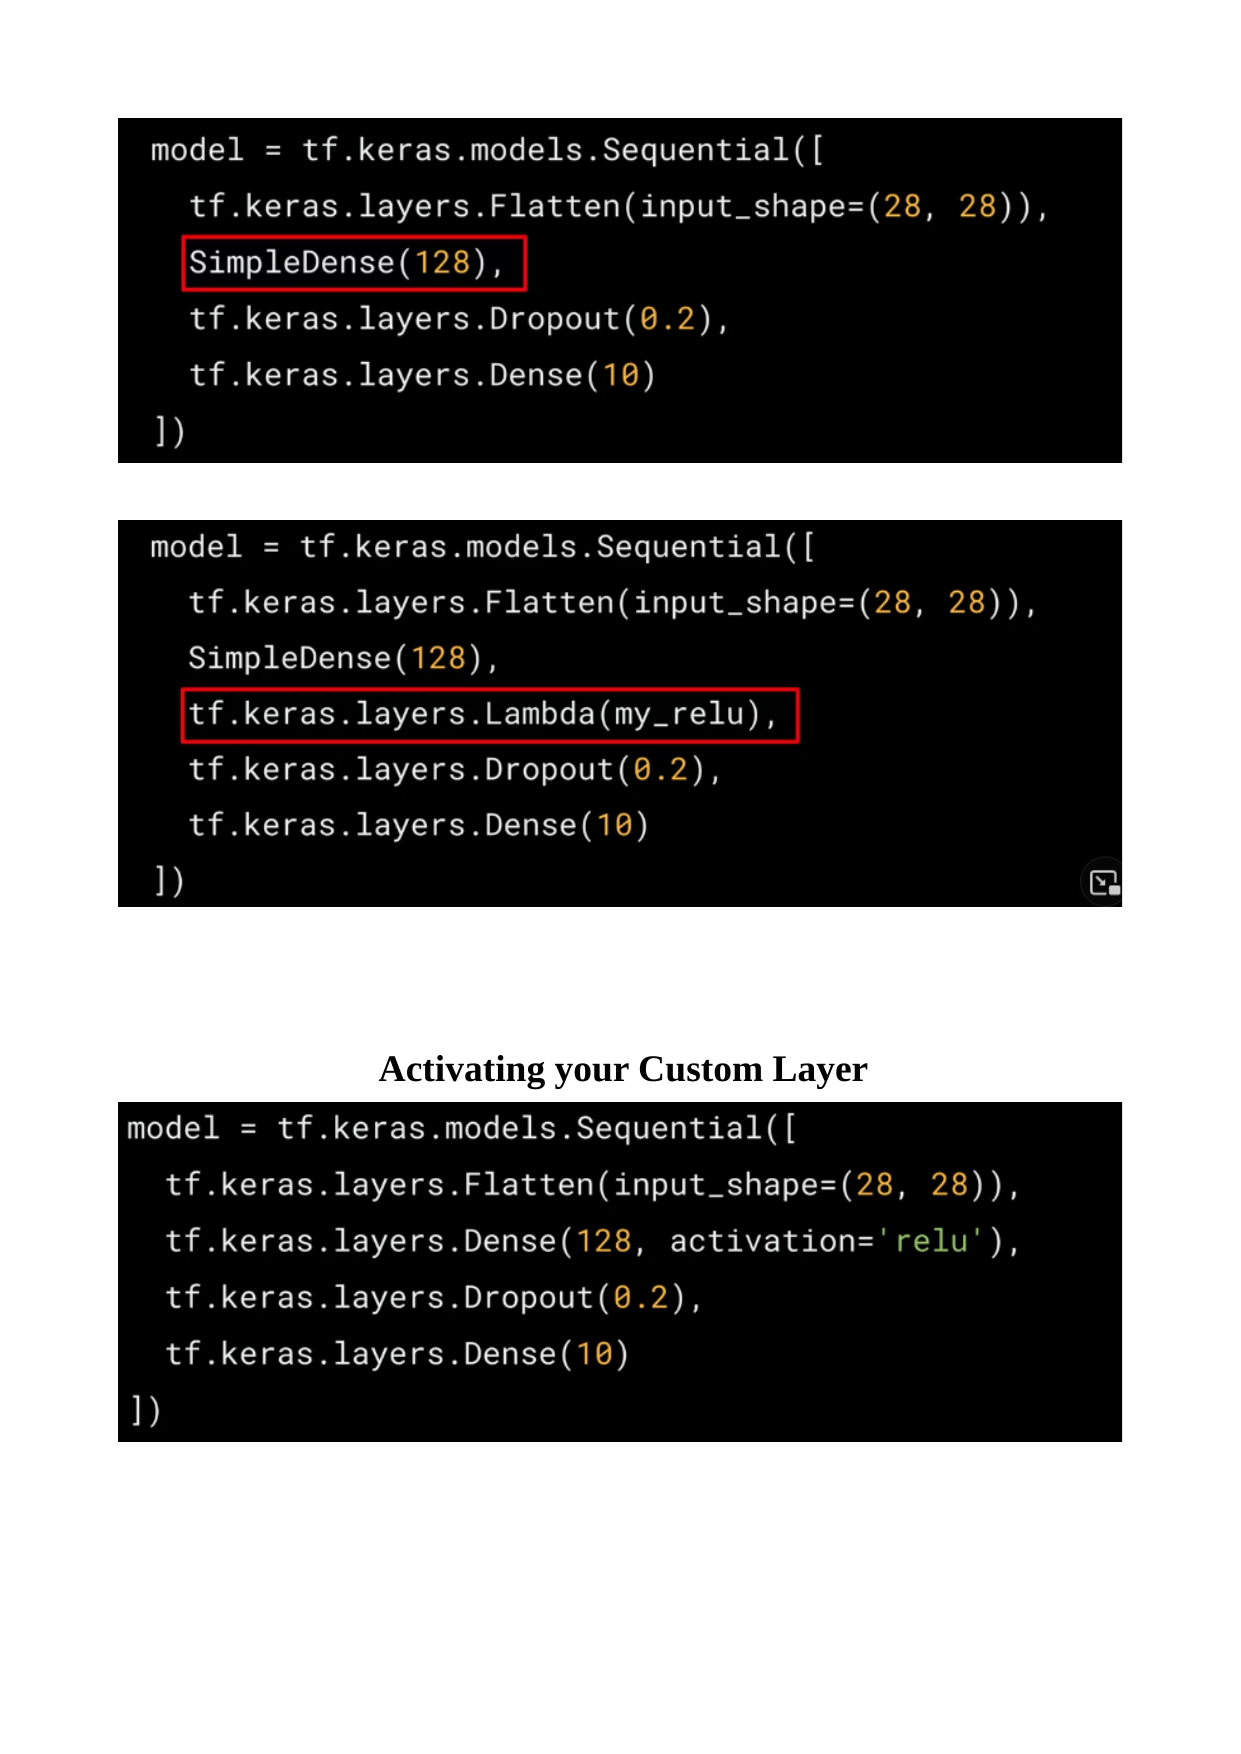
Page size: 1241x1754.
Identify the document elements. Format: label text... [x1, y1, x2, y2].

picture [118, 520, 1123, 907]
subtitle Activating your Custom Layer [118, 1047, 1122, 1090]
picture [118, 1102, 1123, 1442]
picture [118, 118, 1123, 463]
